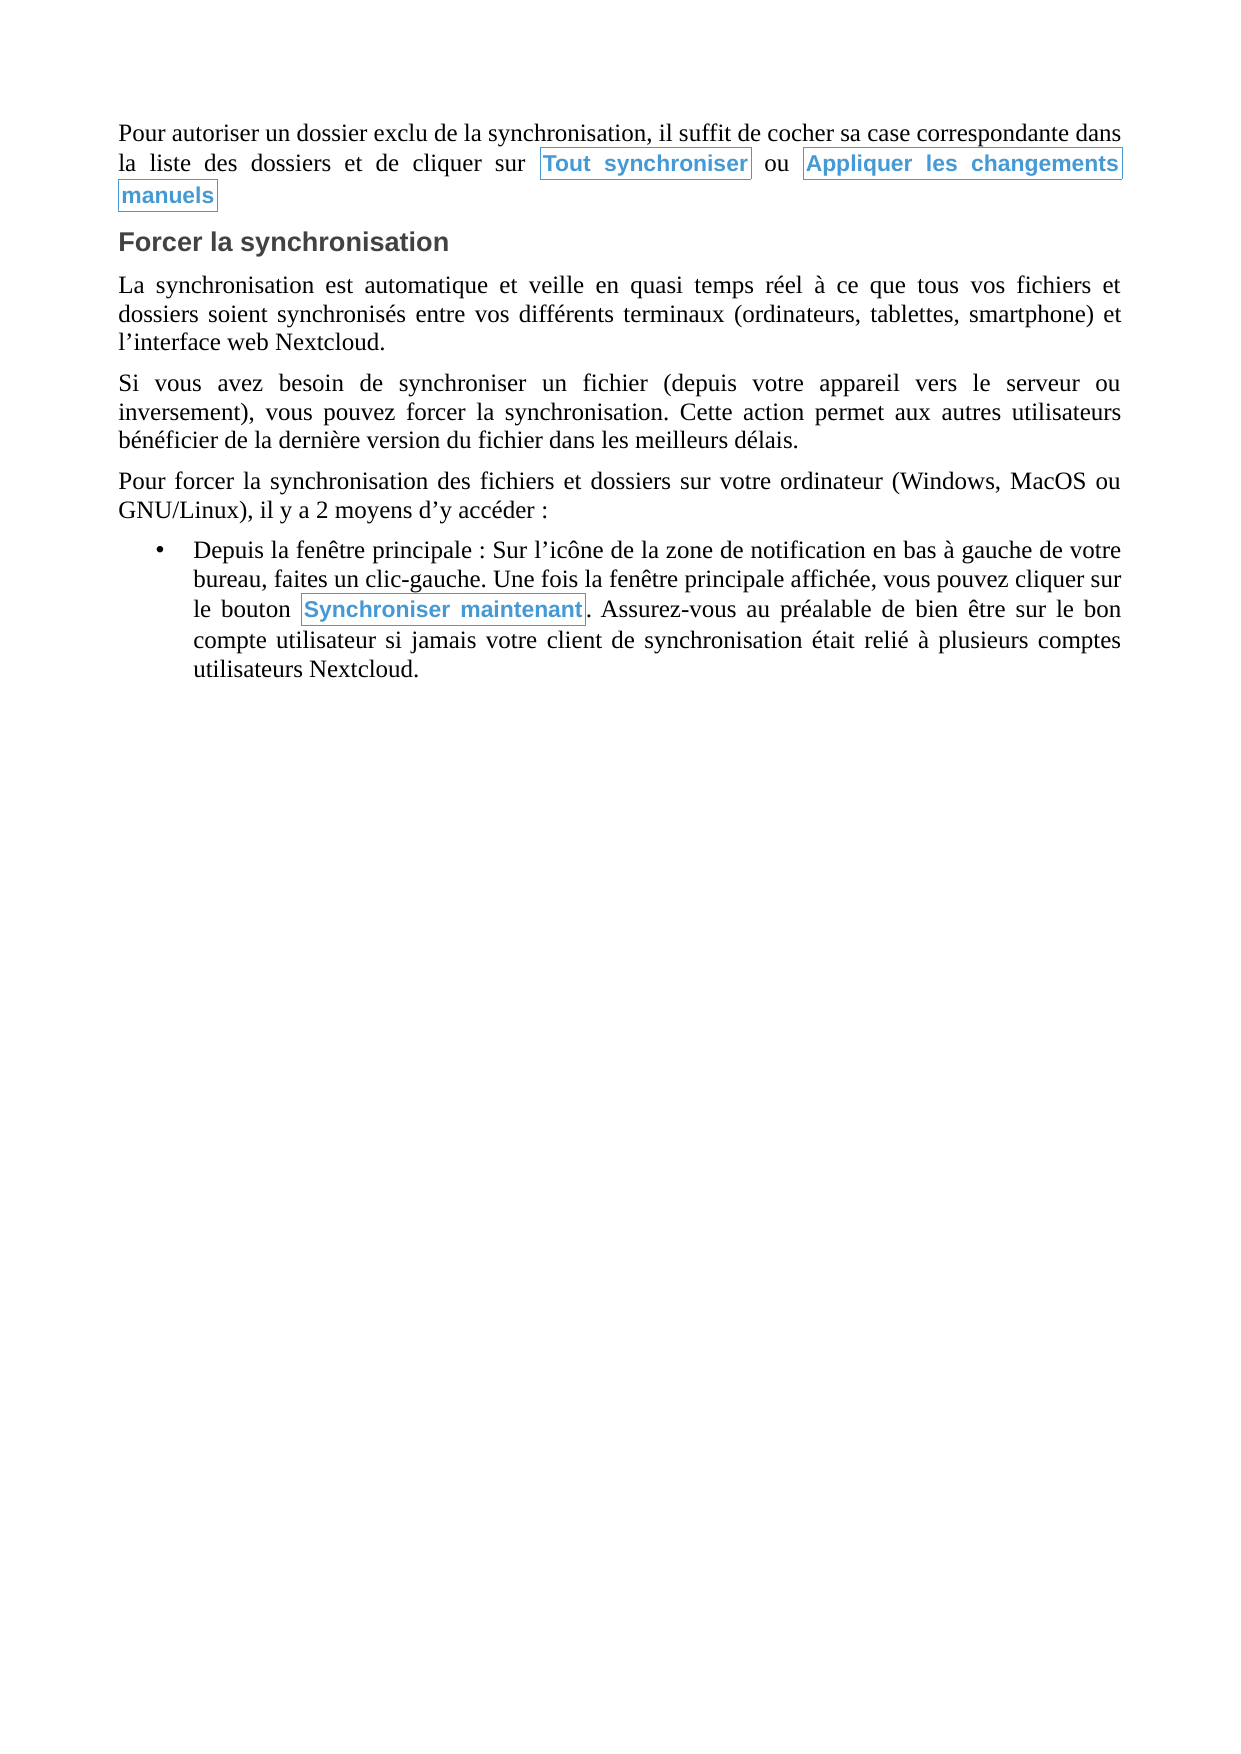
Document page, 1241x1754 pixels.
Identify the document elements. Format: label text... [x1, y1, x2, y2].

text Pour autoriser un dossier exclu de la synchronisation, il suffit de cocher sa case correspondante dans la liste des dossiers et de cliquer sur Tout synchroniser ou Appliquer les changements manuels [118, 118, 1122, 212]
list Depuis la fenêtre principale : Sur l’icône de la zone de notification en bas à gauche de votre bureau, faites un clic-gauche. Une fois la fenêtre principale affichée, vous pouvez cliquer sur le bouton Synchroniser maintenant. Assurez-vous au préalable de bien être sur le bon compte utilisateur si jamais votre client de synchronisation était relié à plusieurs comptes utilisateurs Nextcloud. [156, 535, 1122, 683]
text Si vous avez besoin de synchroniser un fichier (depuis votre appareil vers le serveur ou inversement), vous pouvez forcer la synchronisation. Cette action permet aux autres utilisateurs bénéficier de la dernière version du fichier dans les meilleurs délais. [118, 368, 1122, 454]
text La synchronisation est automatique et veille en quasi temps réel à ce que tous vos fichiers et dossiers soient synchronisés entre vos différents terminaux (ordinateurs, tablettes, smartphone) et l’interface web Nextcloud. [118, 270, 1122, 356]
subtitle Forcer la synchronisation [118, 226, 1122, 257]
text Pour forcer la synchronisation des fichiers et dossiers sur votre ordinateur (Windows, MacOS ou GNU/Linux), il y a 2 moyens d’y accéder : [118, 466, 1122, 523]
